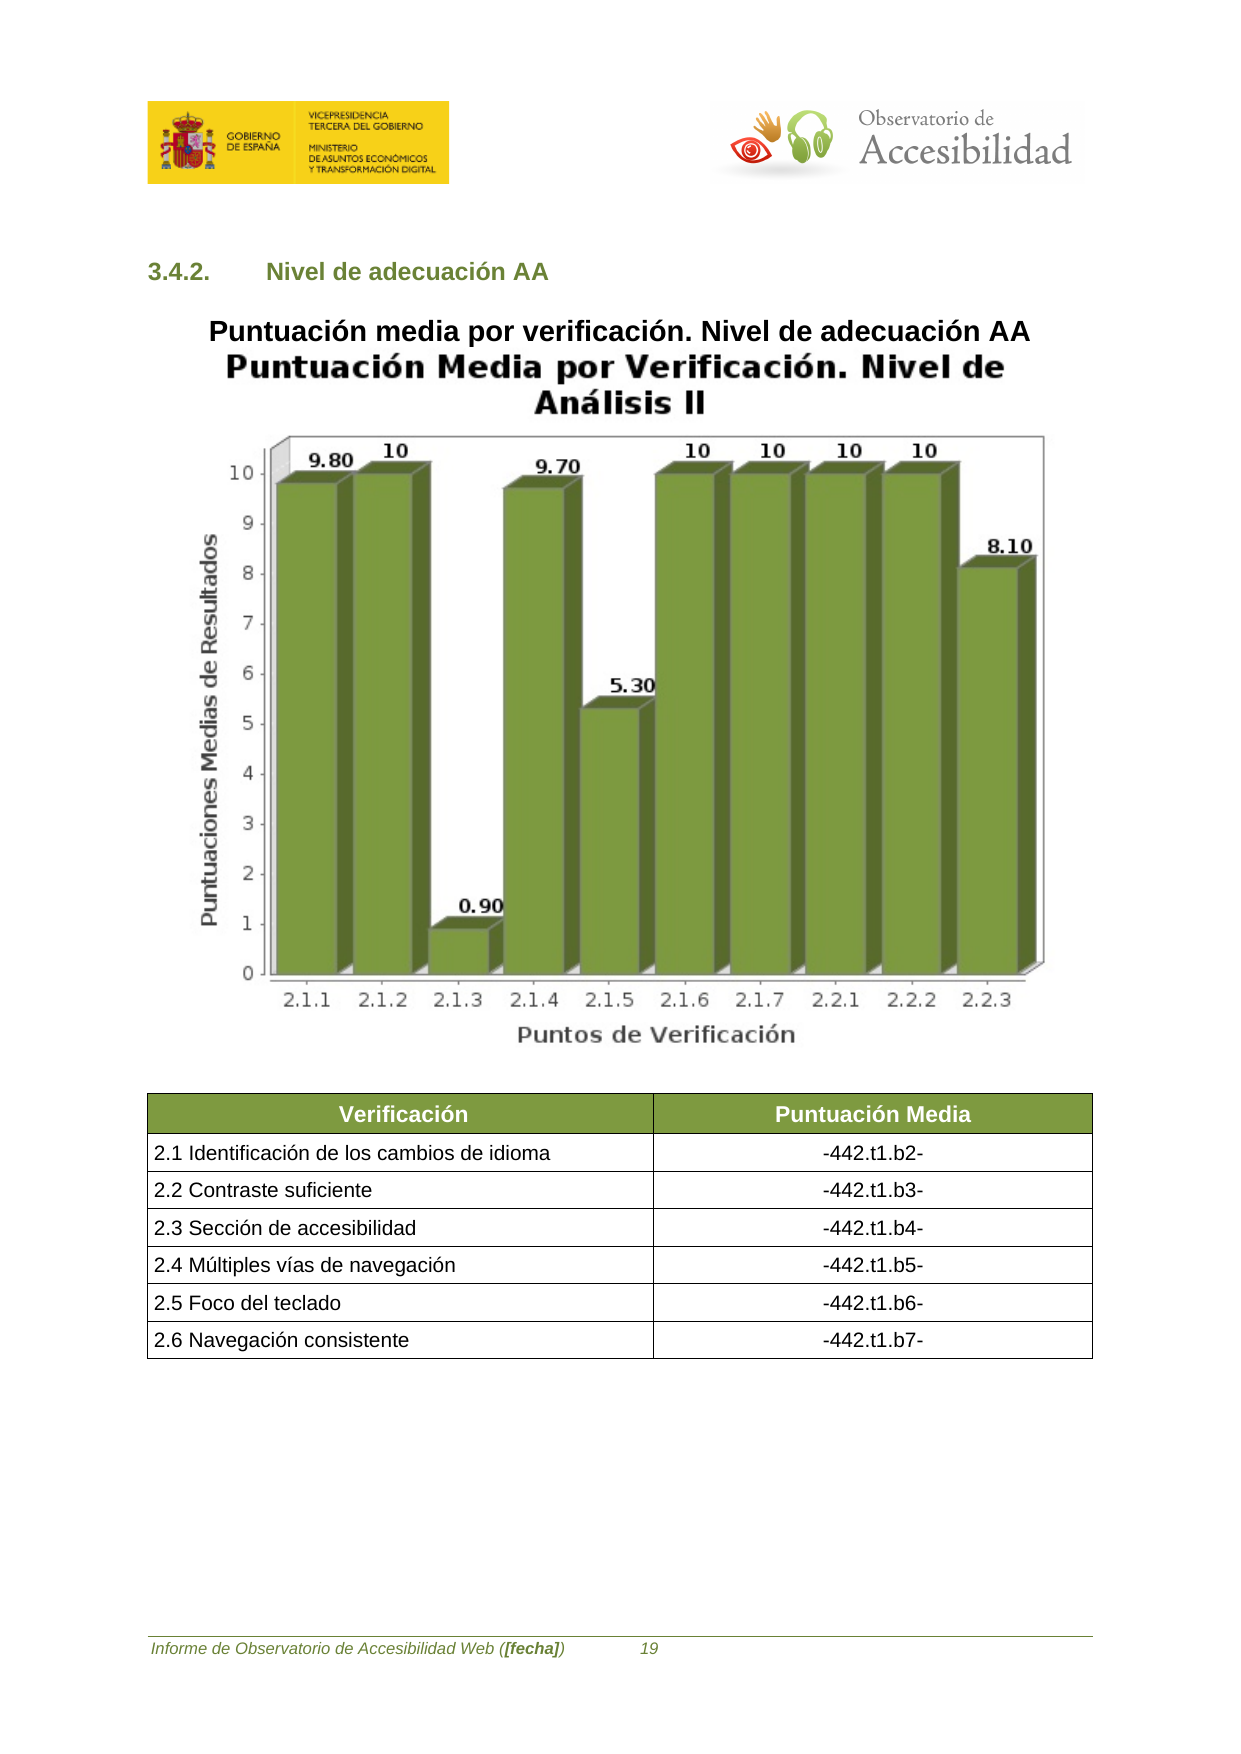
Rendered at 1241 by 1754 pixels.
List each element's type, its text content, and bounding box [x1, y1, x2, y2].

table_cell -442.t1.b6- [654, 1284, 1092, 1321]
table_cell 2.6 Navegación consistente [148, 1322, 653, 1358]
picture [178, 347, 1062, 1057]
table_cell 2.3 Sección de accesibilidad [148, 1209, 653, 1246]
table_cell -442.t1.b5- [654, 1247, 1092, 1283]
table_cell 2.1 Identificación de los cambios de idioma [148, 1134, 653, 1171]
table_cell 2.2 Contraste suficiente [148, 1172, 653, 1208]
table_cell 2.4 Múltiples vías de navegación [148, 1247, 653, 1283]
picture [710, 101, 1086, 184]
picture [147, 101, 450, 184]
subtitle Nivel de adecuación AA [148, 257, 1092, 286]
table_cell -442.t1.b2- [654, 1134, 1092, 1171]
text Puntuación media por verificación. Nivel de adecuación AA [148, 314, 1092, 347]
table_header Verificación [148, 1094, 653, 1133]
table_cell -442.t1.b4- [654, 1209, 1092, 1246]
table_cell -442.t1.b7- [654, 1322, 1092, 1358]
table_header Puntuación Media [654, 1094, 1092, 1133]
table_cell -442.t1.b3- [654, 1172, 1092, 1208]
table_cell 2.5 Foco del teclado [148, 1284, 653, 1321]
